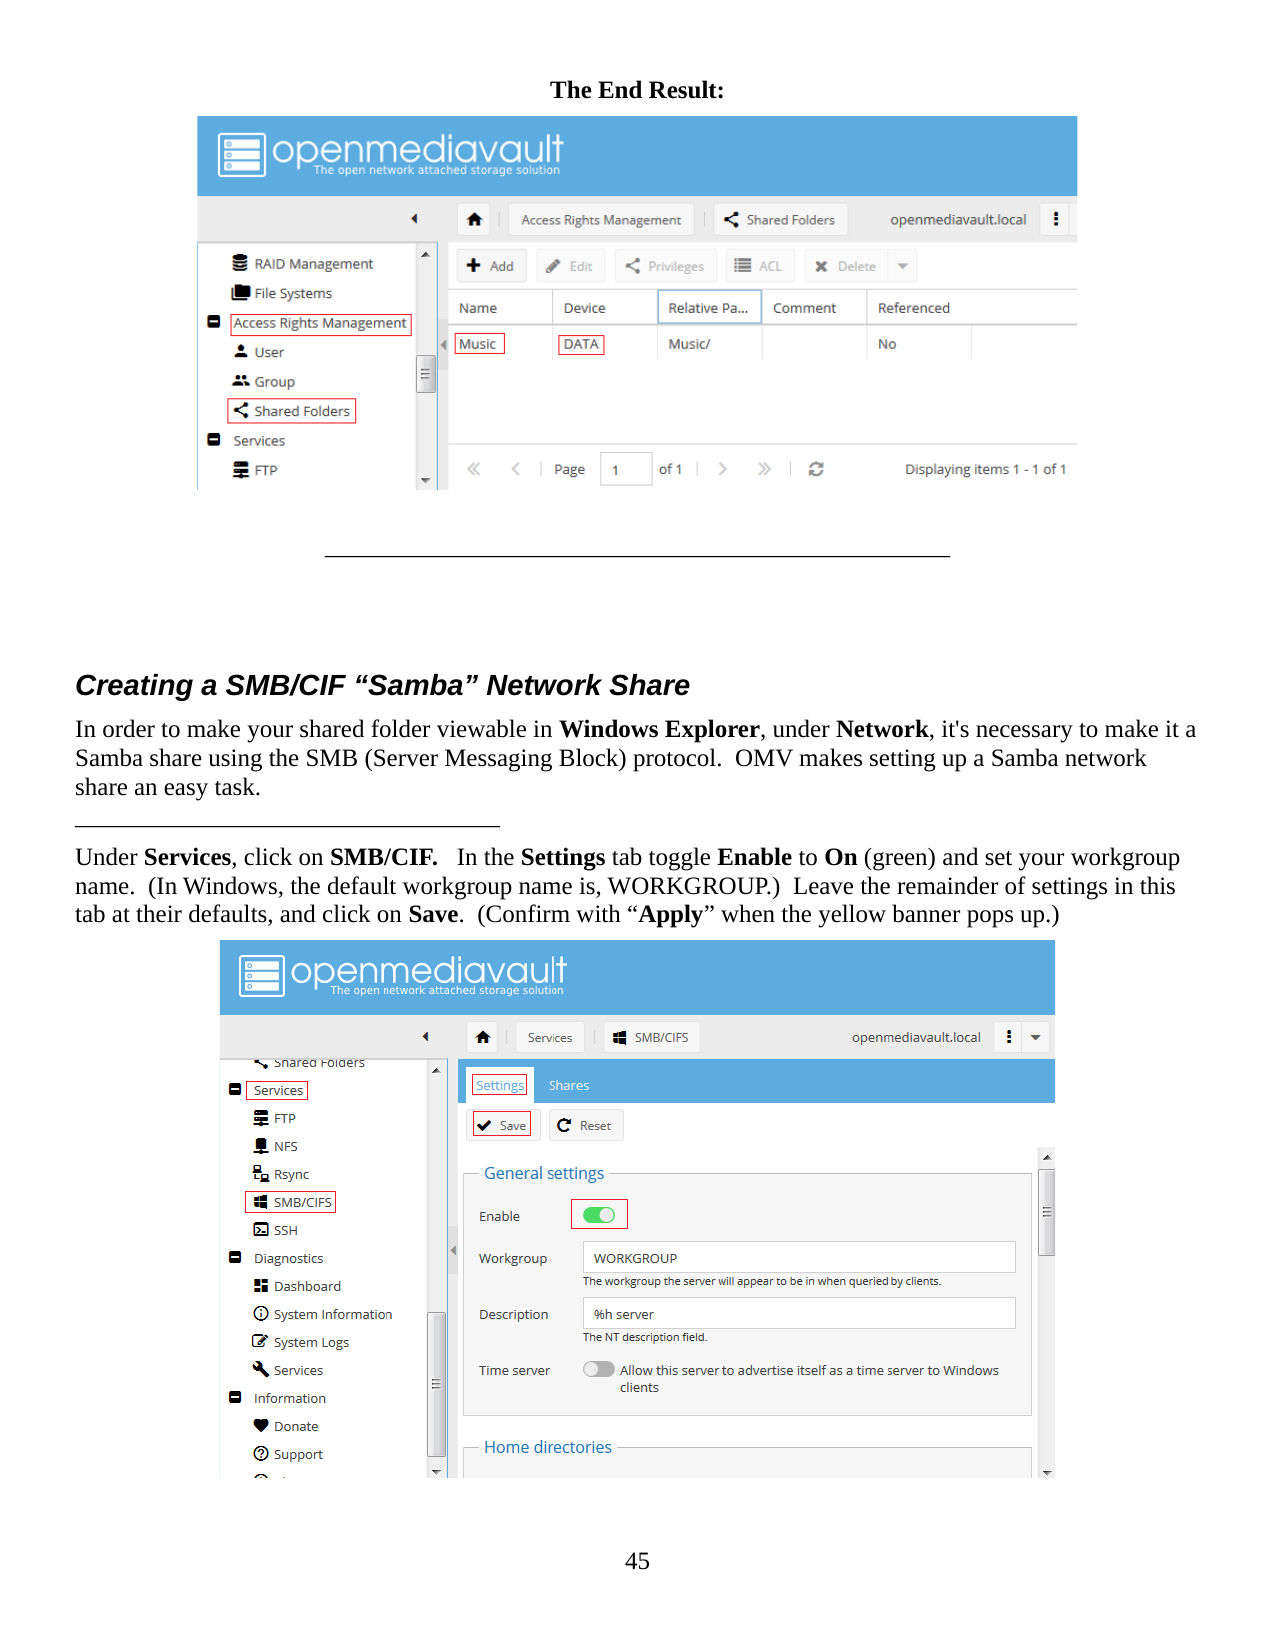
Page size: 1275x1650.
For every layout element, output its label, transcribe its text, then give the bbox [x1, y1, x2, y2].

text In order to make your shared folder viewable in Windows Explorer, under Network, it's necessary to make it a Samba share using the SMB (Server Messaging Block) protocol. OMV makes setting up a Samba network share an easy task. __________________________________ [75, 714, 1200, 829]
subtitle Creating a SMB/CIF “Samba” Network Share [75, 668, 1200, 702]
text __________________________________________________ [75, 531, 1200, 560]
text Under Services, click on SMB/CIF. In the Settings tab toggle Enable to On (green) and set your workgroup name. (In Windows, the default workgroup name is, WORKGROUP.) Leave the remainder of settings in this tab at their defaults, and click on Save. (Confirm with “Apply” when the yellow banner pops up.) [75, 842, 1200, 928]
text The End Result: [75, 75, 1200, 104]
